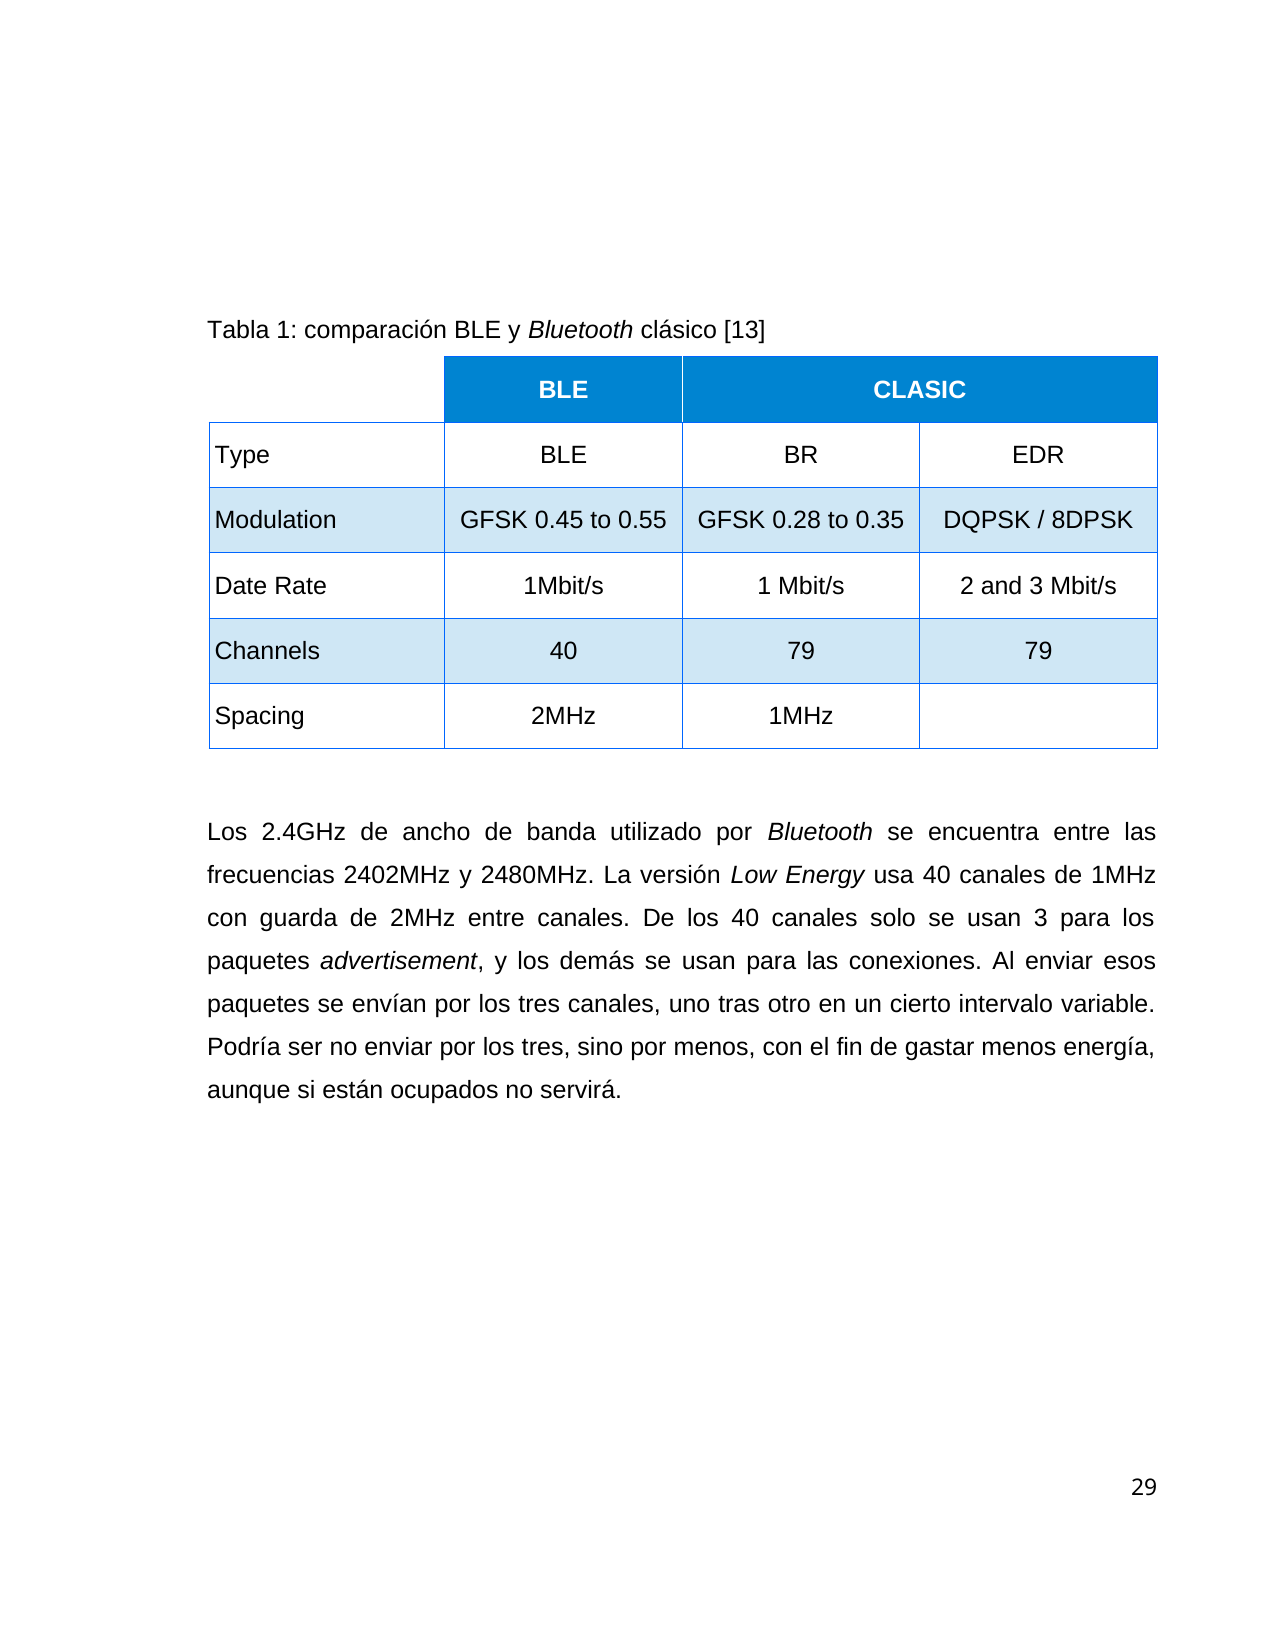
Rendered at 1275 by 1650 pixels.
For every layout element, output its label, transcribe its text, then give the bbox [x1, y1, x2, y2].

table_cell Spacing [210, 684, 444, 748]
table_cell GFSK 0.28 to 0.35 [683, 488, 919, 552]
table_cell 2MHz [445, 684, 682, 748]
table_header CLASIC [683, 357, 1157, 422]
table_cell Channels [210, 619, 444, 683]
table_cell 2 and 3 Mbit/s [920, 553, 1157, 618]
table_header [209, 356, 444, 422]
table_cell Date Rate [210, 553, 444, 618]
table_cell 1 Mbit/s [683, 553, 919, 618]
text Tabla 1: comparación BLE y Bluetooth clásico [13] [207, 315, 1157, 344]
table_cell Type [210, 423, 444, 487]
table_header BLE [445, 357, 682, 422]
table_cell 79 [683, 619, 919, 683]
table_cell BR [683, 423, 919, 487]
table_cell 1MHz [683, 684, 919, 748]
table_cell GFSK 0.45 to 0.55 [445, 488, 682, 552]
table_cell 79 [920, 619, 1157, 683]
table_cell 40 [445, 619, 682, 683]
table_cell EDR [920, 423, 1157, 487]
table_cell [920, 684, 1157, 748]
table_cell BLE [445, 423, 682, 487]
table_cell Modulation [210, 488, 444, 552]
table_cell DQPSK / 8DPSK [920, 488, 1157, 552]
table_cell 1Mbit/s [445, 553, 682, 618]
text Los 2.4GHz de ancho de banda utilizado por Bluetooth se encuentra entre las frecuencias 2402MHz y 2480MHz. La versión Low Energy usa 40 canales de 1MHz con guarda de 2MHz entre canales. De los 40 canales solo se usan 3 para los paquetes advertisement, y los demás se usan para las conexiones. Al enviar esos paquetes se envían por los tres canales, uno tras otro en un cierto intervalo variable. Podría ser no enviar por los tres, sino por menos, con el fin de gastar menos energía, aunque si están ocupados no servirá. [207, 816, 1157, 1104]
